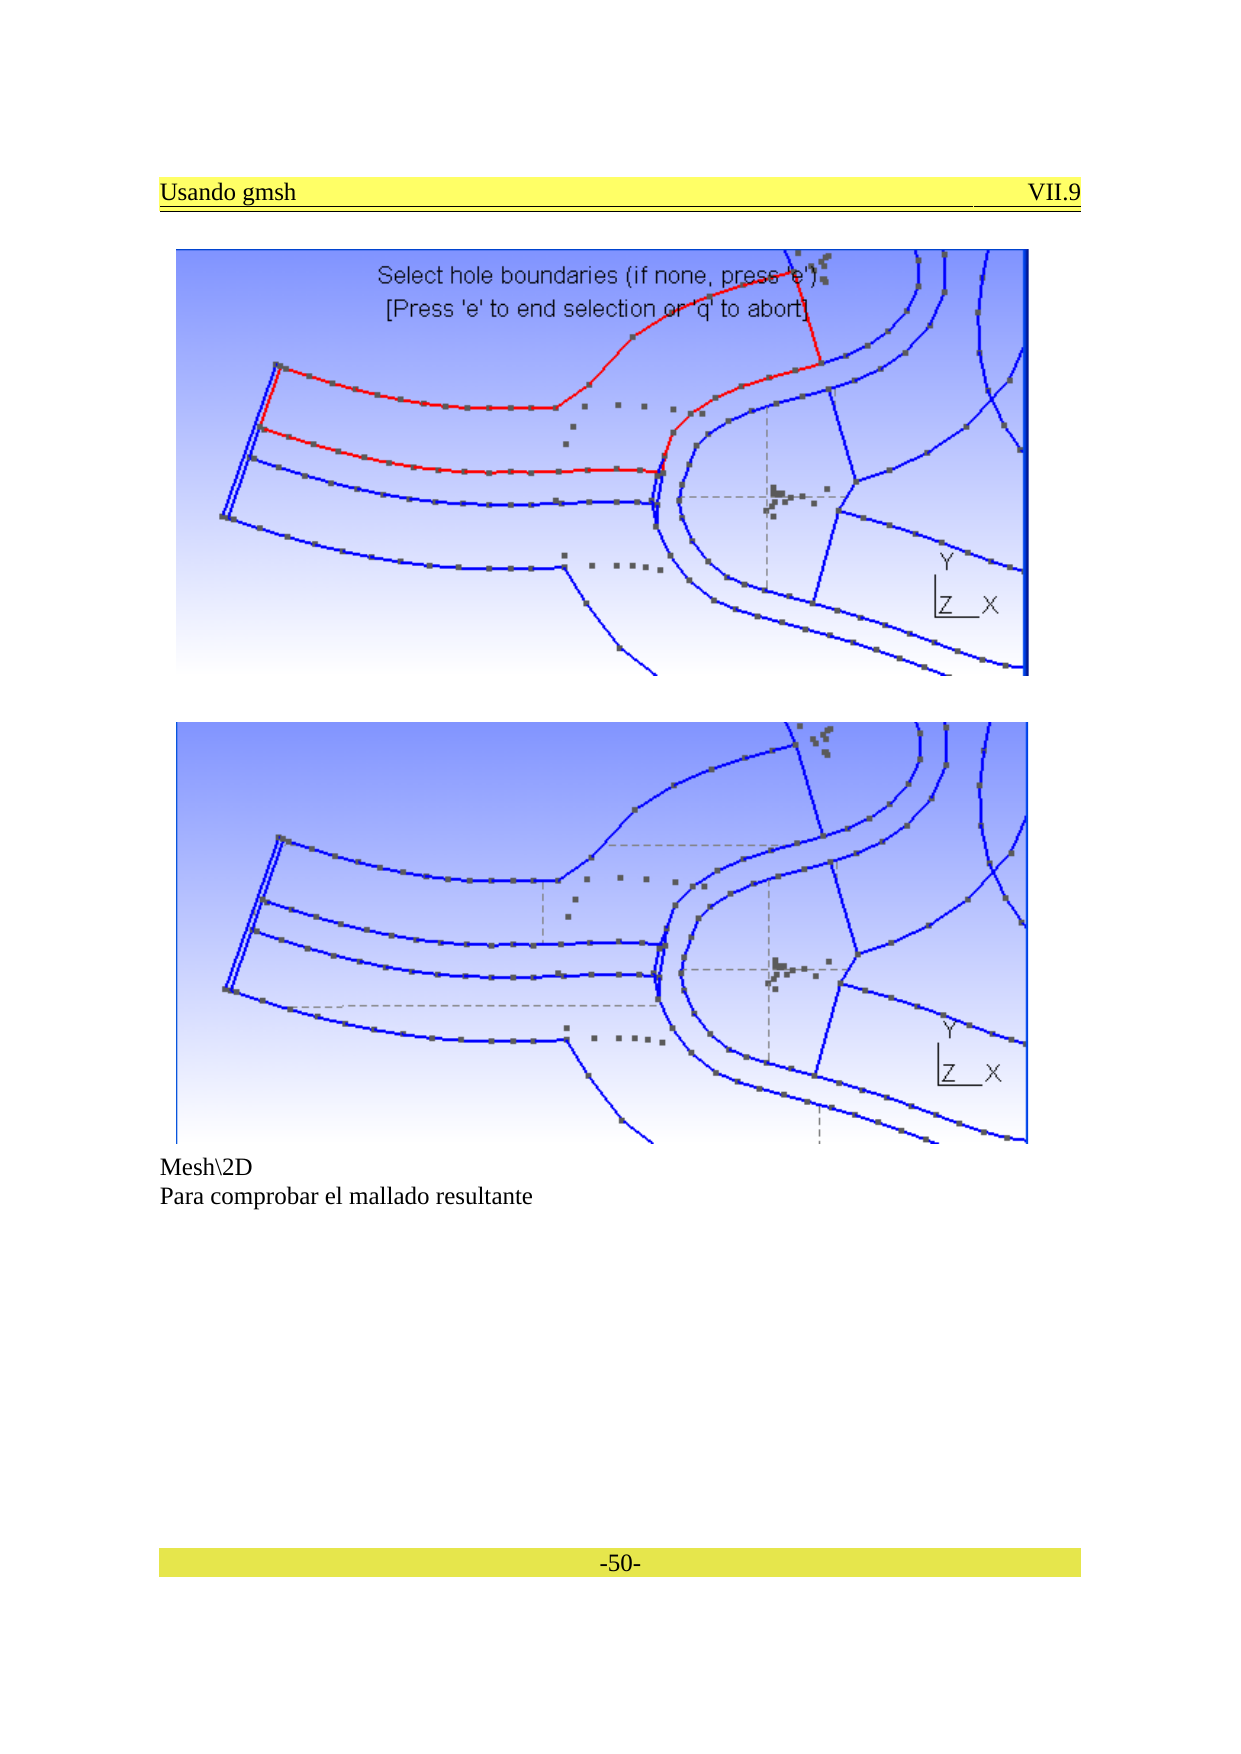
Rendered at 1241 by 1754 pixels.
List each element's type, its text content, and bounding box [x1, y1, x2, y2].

text Para comprobar el mallado resultante [159, 1181, 1081, 1210]
text Mesh\2D [159, 1152, 1081, 1181]
picture [176, 722, 1029, 1144]
picture [176, 249, 1029, 676]
